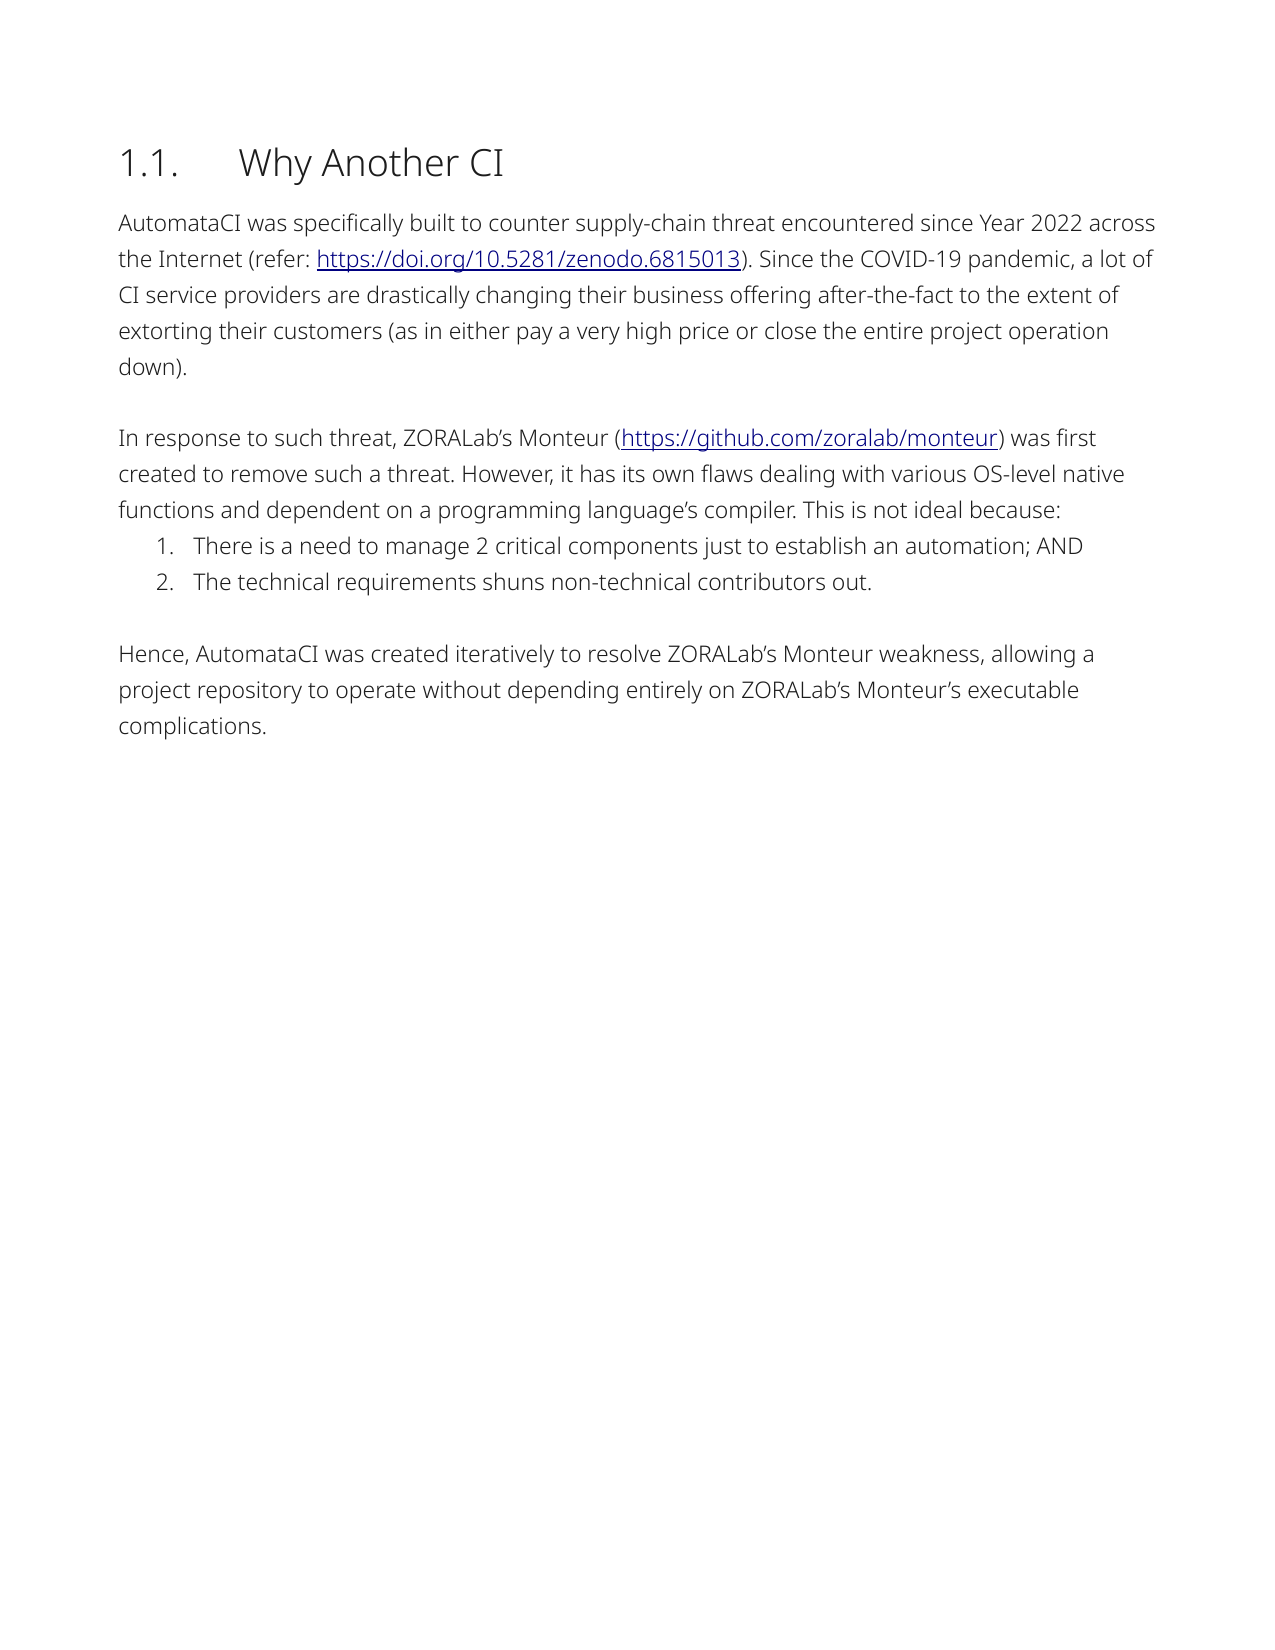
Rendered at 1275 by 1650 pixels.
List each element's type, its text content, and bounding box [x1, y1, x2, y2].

subtitle Why Another CI [118, 136, 1157, 187]
list There is a need to manage 2 critical components just to establish an automation; AND [156, 530, 1157, 561]
text Hence, AutomataCI was created iteratively to resolve ZORALab’s Monteur weakness, allowing a project repository to operate without depending entirely on ZORALab’s Monteur’s executable complications. [118, 638, 1157, 741]
text In response to such threat, ZORALab’s Monteur (https://github.com/zoralab/monteur) was first created to remove such a threat. However, it has its own flaws dealing with various OS-level native functions and dependent on a programming language’s compiler. This is not ideal because: [118, 422, 1157, 526]
list The technical requirements shuns non-technical contributors out. [156, 566, 1157, 597]
text AutomataCI was specifically built to counter supply-chain threat encountered since Year 2022 across the Internet (refer: https://doi.org/10.5281/zenodo.6815013). Since the COVID-19 pandemic, a lot of CI service providers are drastically changing their business offering after-the-fact to the extent of extorting their customers (as in either pay a very high price or close the entire project operation down). [118, 207, 1157, 382]
